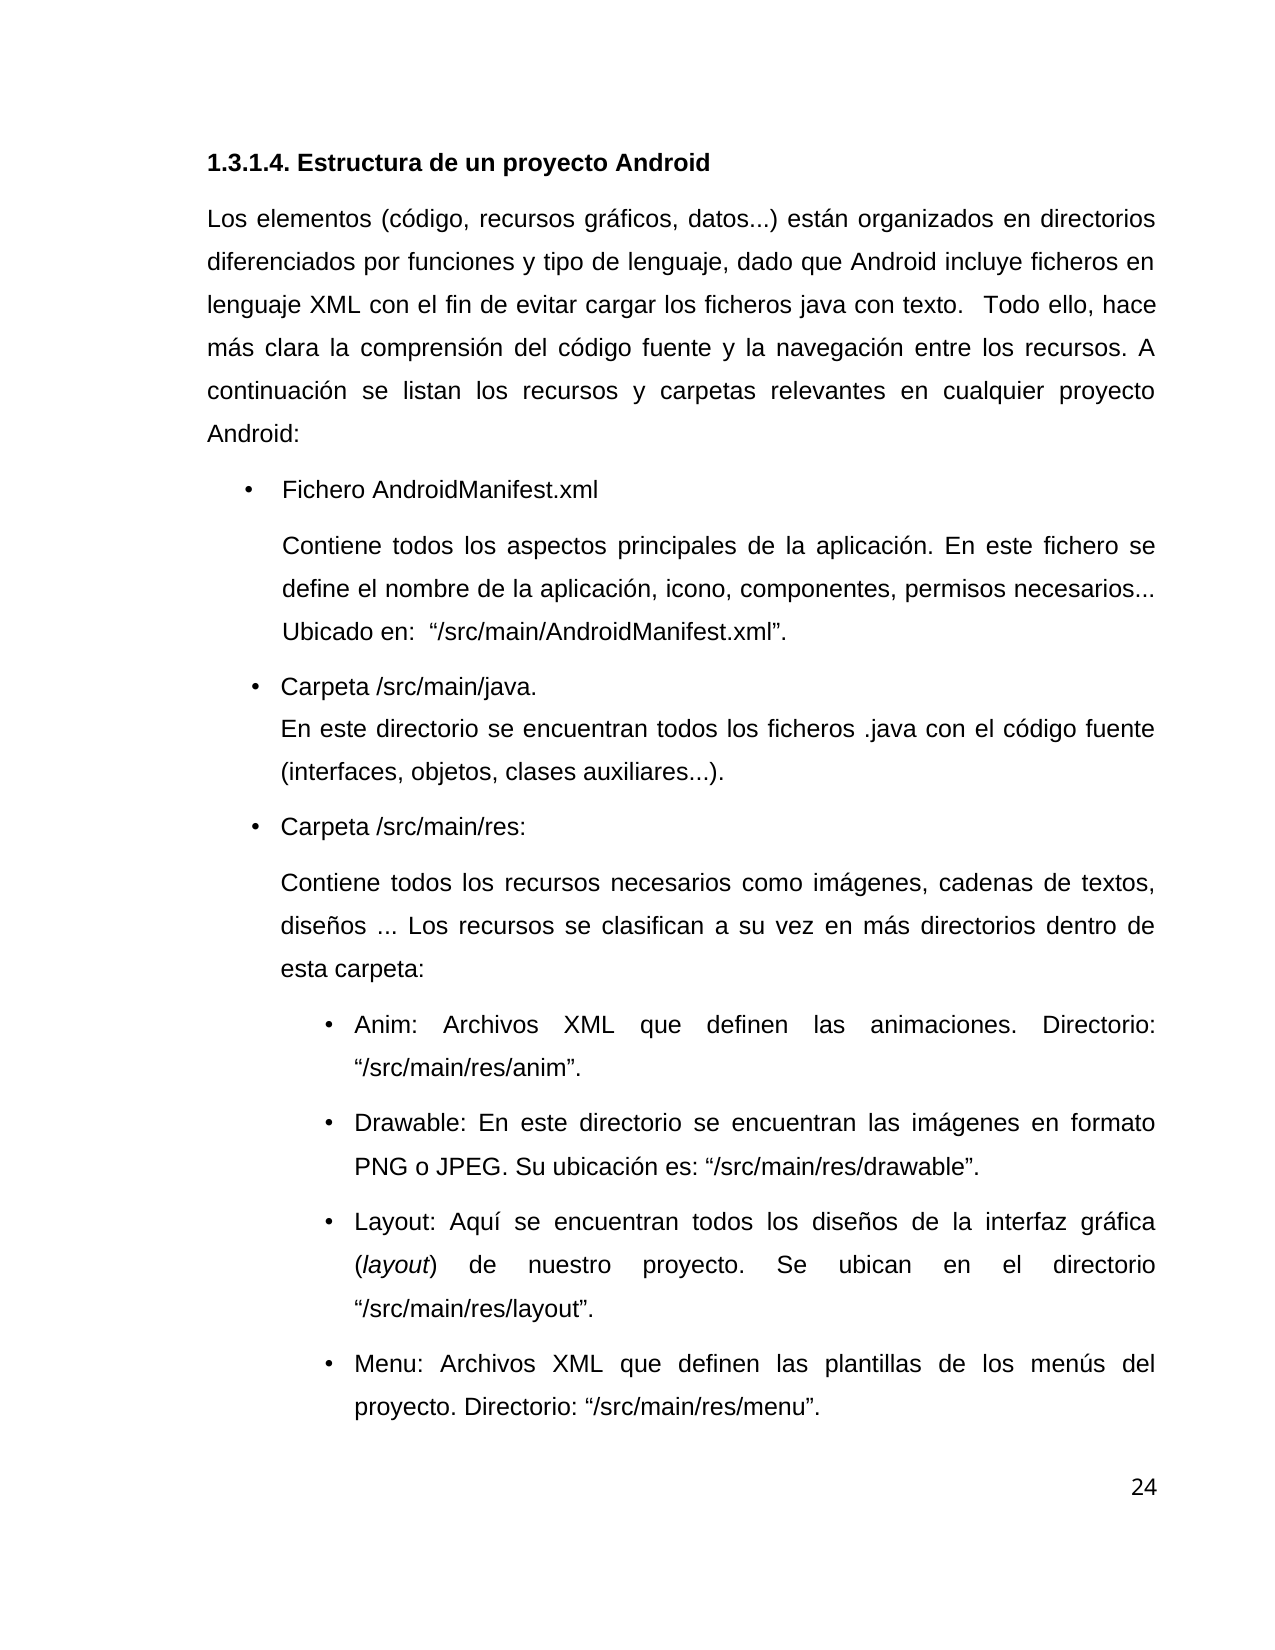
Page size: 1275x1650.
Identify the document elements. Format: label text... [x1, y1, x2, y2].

list Layout: Aquí se encuentran todos los diseños de la interfaz gráfica (layout) de nuestro proyecto. Se ubican en el directorio “/src/main/res/layout”. [324, 1207, 1157, 1322]
list Anim: Archivos XML que definen las animaciones. Directorio: “/src/main/res/anim”. [324, 1010, 1157, 1082]
list Carpeta /src/main/java. [251, 672, 1157, 701]
list En este directorio se encuentran todos los ficheros .java con el código fuente (interfaces, objetos, clases auxiliares...). [251, 714, 1157, 786]
list Drawable: En este directorio se encuentran las imágenes en formato PNG o JPEG. Su ubicación es: “/src/main/res/drawable”. [324, 1108, 1157, 1180]
list Fichero AndroidManifest.xml [244, 475, 1157, 504]
list Carpeta /src/main/res: [251, 812, 1157, 841]
list Menu: Archivos XML que definen las plantillas de los menús del proyecto. Directorio: “/src/main/res/menu”. [324, 1349, 1157, 1421]
list Contiene todos los aspectos principales de la aplicación. En este fichero se define el nombre de la aplicación, icono, componentes, permisos necesarios... Ubicado en: “/src/main/AndroidManifest.xml”. [244, 531, 1157, 646]
list Contiene todos los recursos necesarios como imágenes, cadenas de textos, diseños ... Los recursos se clasifican a su vez en más directorios dentro de esta carpeta: [251, 868, 1157, 983]
text Los elementos (código, recursos gráficos, datos...) están organizados en directorios diferenciados por funciones y tipo de lenguaje, dado que Android incluye ficheros en lenguaje XML con el fin de evitar cargar los ficheros java con texto. Todo ello, hace más clara la comprensión del código fuente y la navegación entre los recursos. A continuación se listan los recursos y carpetas relevantes en cualquier proyecto Android: [207, 204, 1157, 448]
text 1.3.1.4. Estructura de un proyecto Android [207, 148, 1157, 177]
